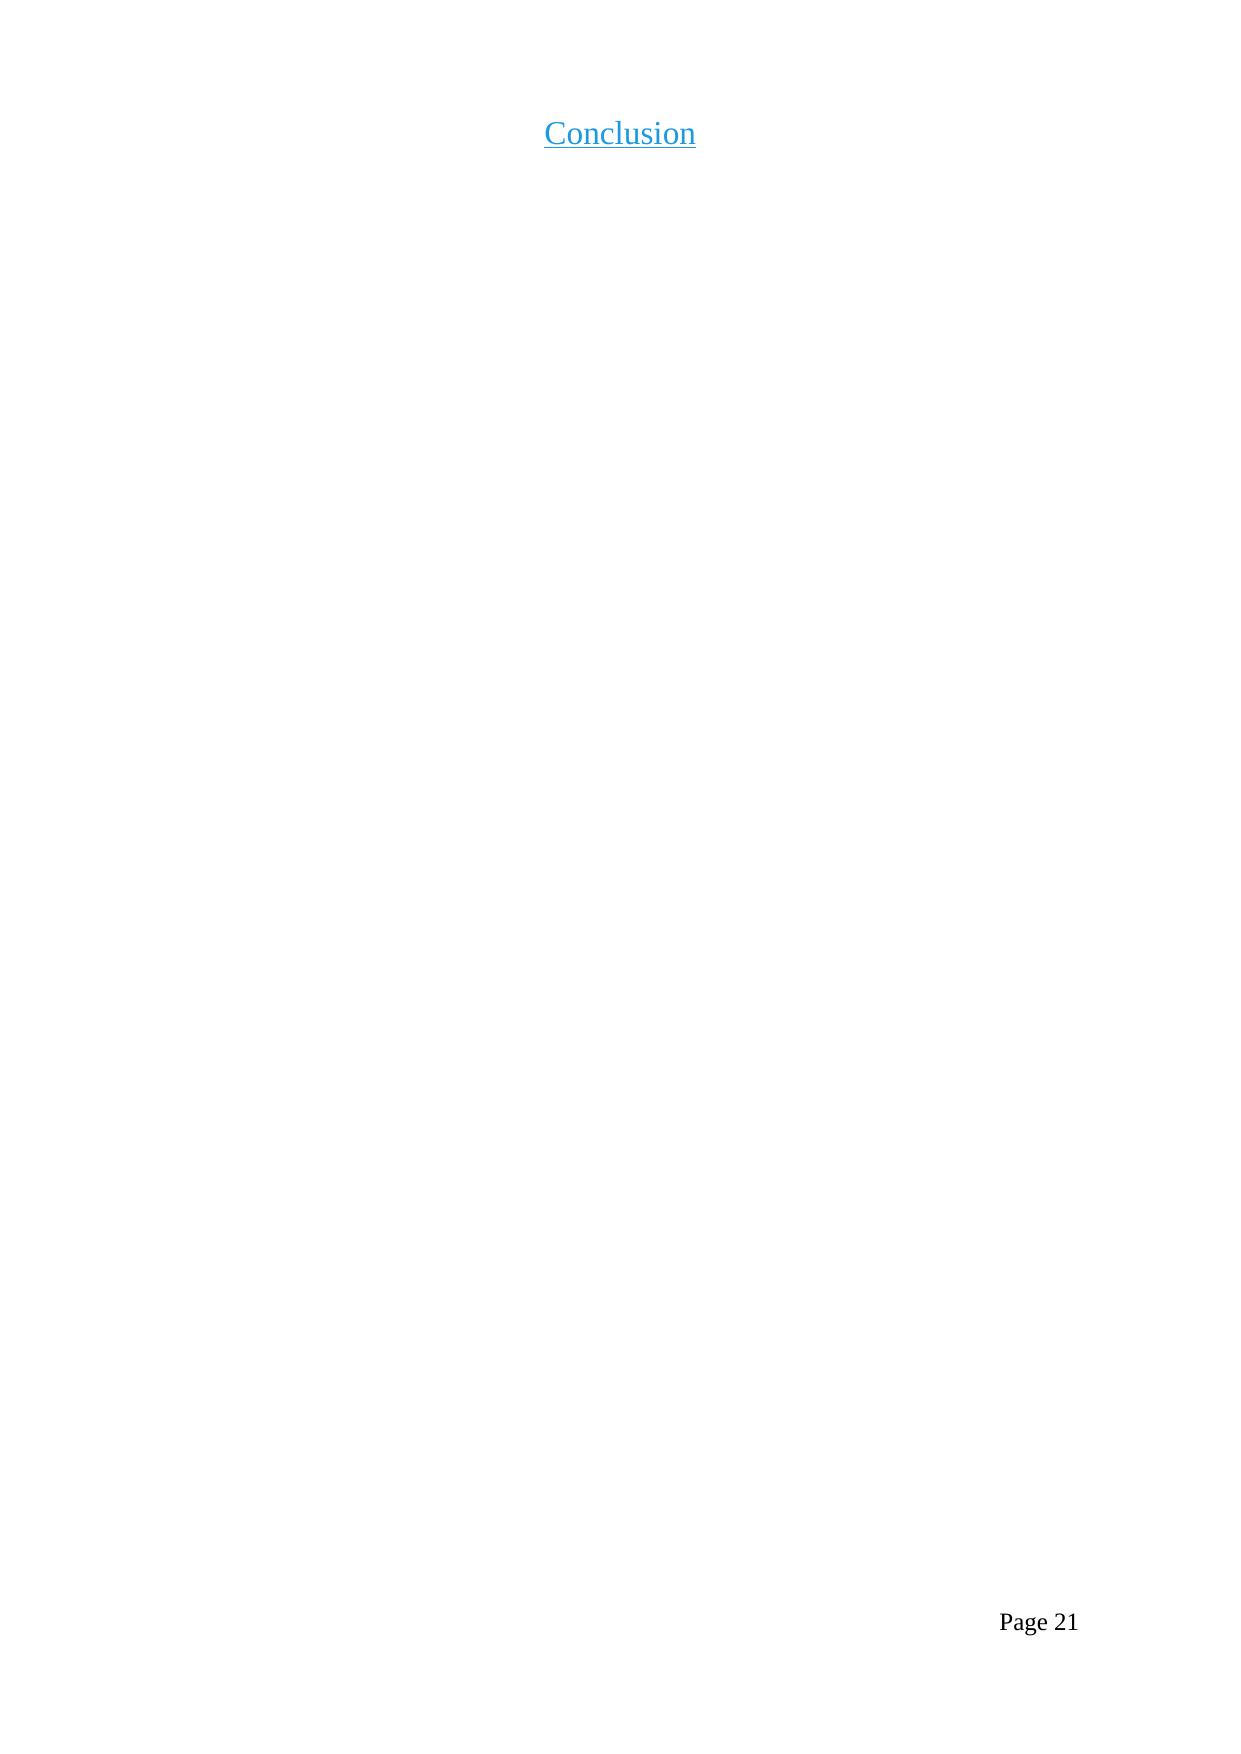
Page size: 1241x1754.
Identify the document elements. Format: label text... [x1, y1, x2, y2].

text Conclusion [75, 113, 1165, 152]
